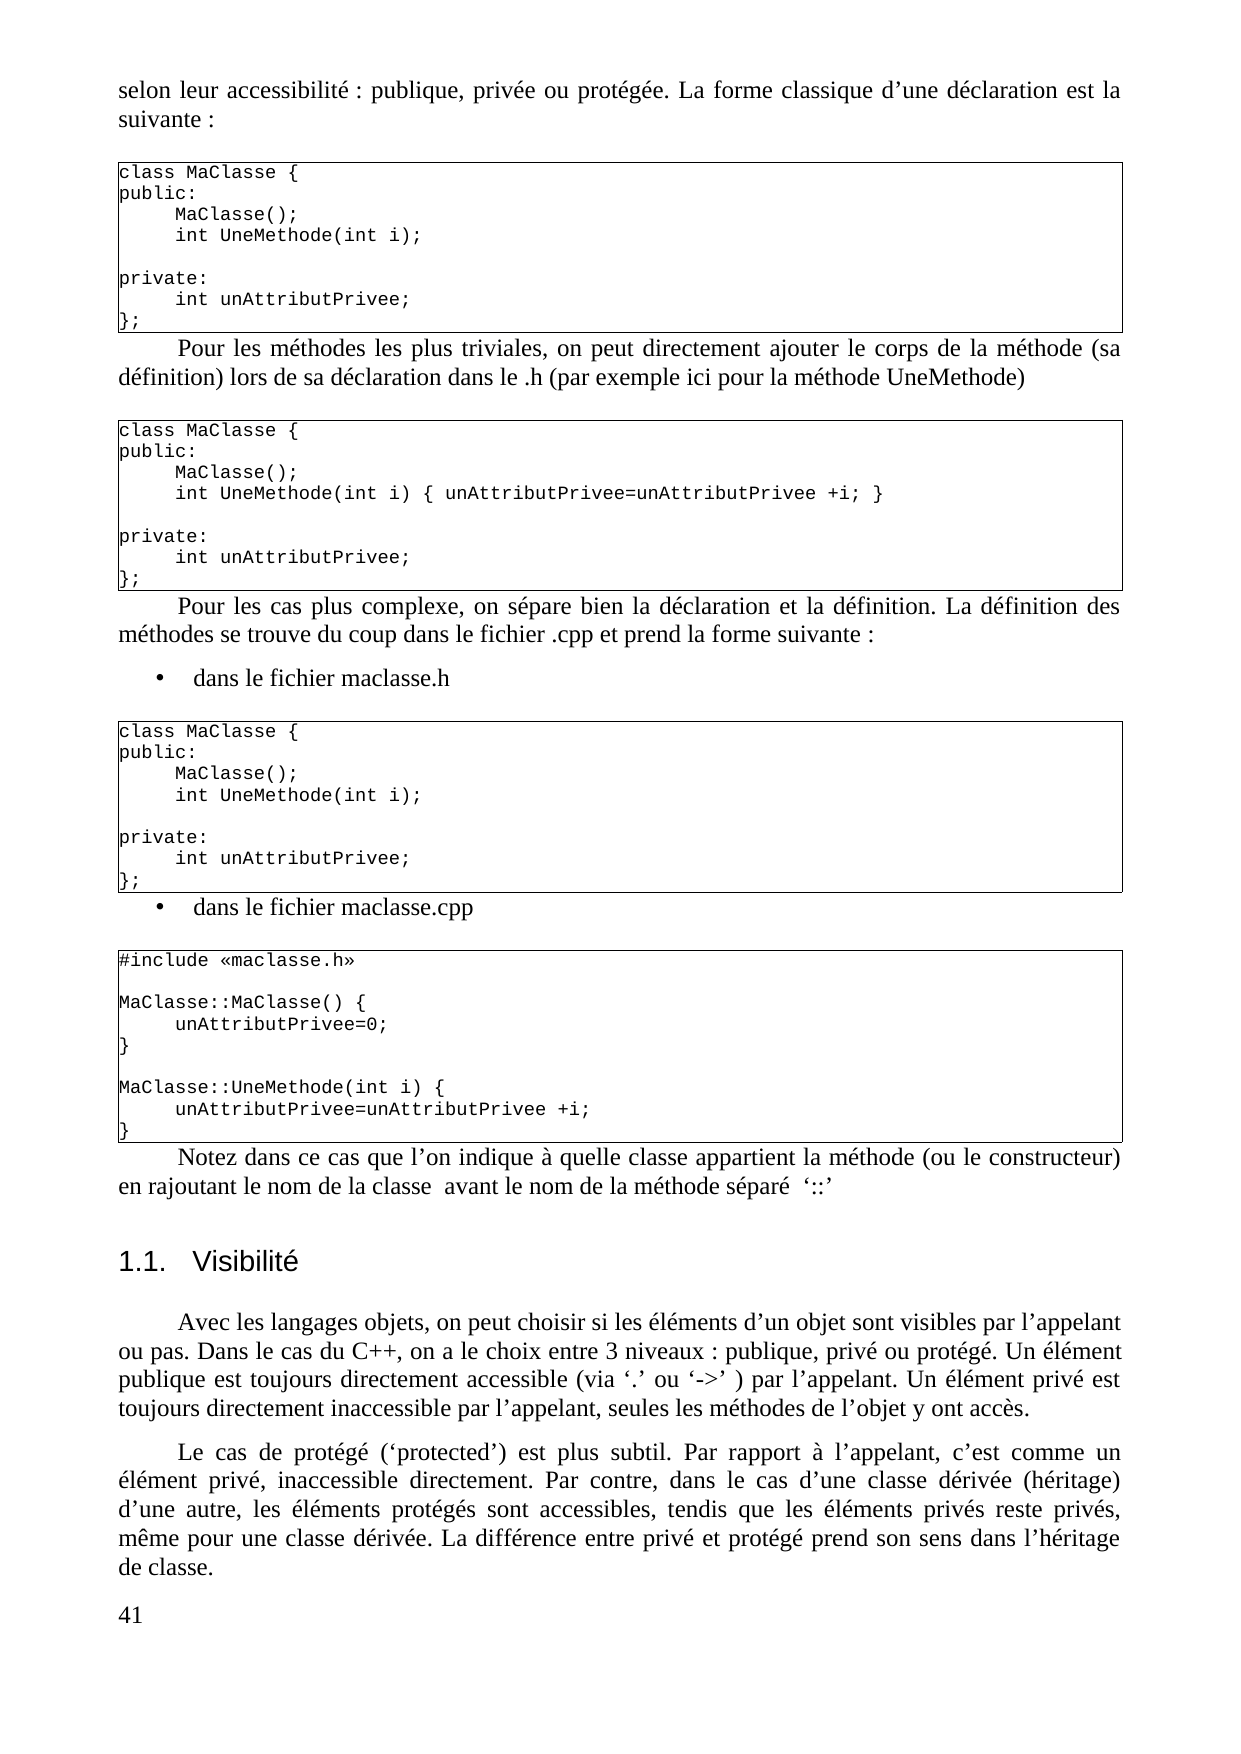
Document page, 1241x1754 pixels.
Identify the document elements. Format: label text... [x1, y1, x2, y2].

text class MaClasse { public: MaClasse(); int UneMethode(int i); private: int unAttributPrivee; }; [119, 163, 1122, 332]
text #include «maclasse.h» MaClasse::MaClasse() { unAttributPrivee=0; } MaClasse::UneMethode(int i) { unAttributPrivee=unAttributPrivee +i; } [119, 951, 1122, 1142]
list dans le fichier maclasse.h [156, 663, 1122, 692]
text class MaClasse { public: MaClasse(); int UneMethode(int i) { unAttributPrivee=unAttributPrivee +i; } private: int unAttributPrivee; }; [119, 421, 1122, 590]
text class MaClasse { public: MaClasse(); int UneMethode(int i); private: int unAttributPrivee; }; [119, 722, 1122, 892]
text Le cas de protégé (‘protected’) est plus subtil. Par rapport à l’appelant, c’est comme un élément privé, inaccessible directement. Par contre, dans le cas d’une classe dérivée (héritage) d’une autre, les éléments protégés sont accessibles, tendis que les éléments privés reste privés, même pour une classe dérivée. La différence entre privé et protégé prend son sens dans l’héritage de classe. [118, 1437, 1122, 1580]
text Pour les méthodes les plus triviales, on peut directement ajouter le corps de la méthode (sa définition) lors de sa déclaration dans le .h (par exemple ici pour la méthode UneMethode) [118, 333, 1122, 390]
list dans le fichier maclasse.cpp [156, 893, 1122, 921]
text Notez dans ce cas que l’on indique à quelle classe appartient la méthode (ou le constructeur) en rajoutant le nom de la classe avant le nom de la méthode séparé ‘::’ [118, 1143, 1122, 1200]
text Avec les langages objets, on peut choisir si les éléments d’un objet sont visibles par l’appelant ou pas. Dans le cas du C++, on a le choix entre 3 niveaux : publique, privé ou protégé. Un élément publique est toujours directement accessible (via ‘.’ ou ‘->’ ) par l’appelant. Un élément privé est toujours directement inaccessible par l’appelant, seules les méthodes de l’objet y ont accès. [118, 1307, 1122, 1422]
list Visibilité [118, 1244, 1122, 1278]
text selon leur accessibilité : publique, privée ou protégée. La forme classique d’une déclaration est la suivante : [118, 75, 1122, 132]
text Pour les cas plus complexe, on sépare bien la déclaration et la définition. La définition des méthodes se trouve du coup dans le fichier .cpp et prend la forme suivante : [118, 591, 1122, 648]
